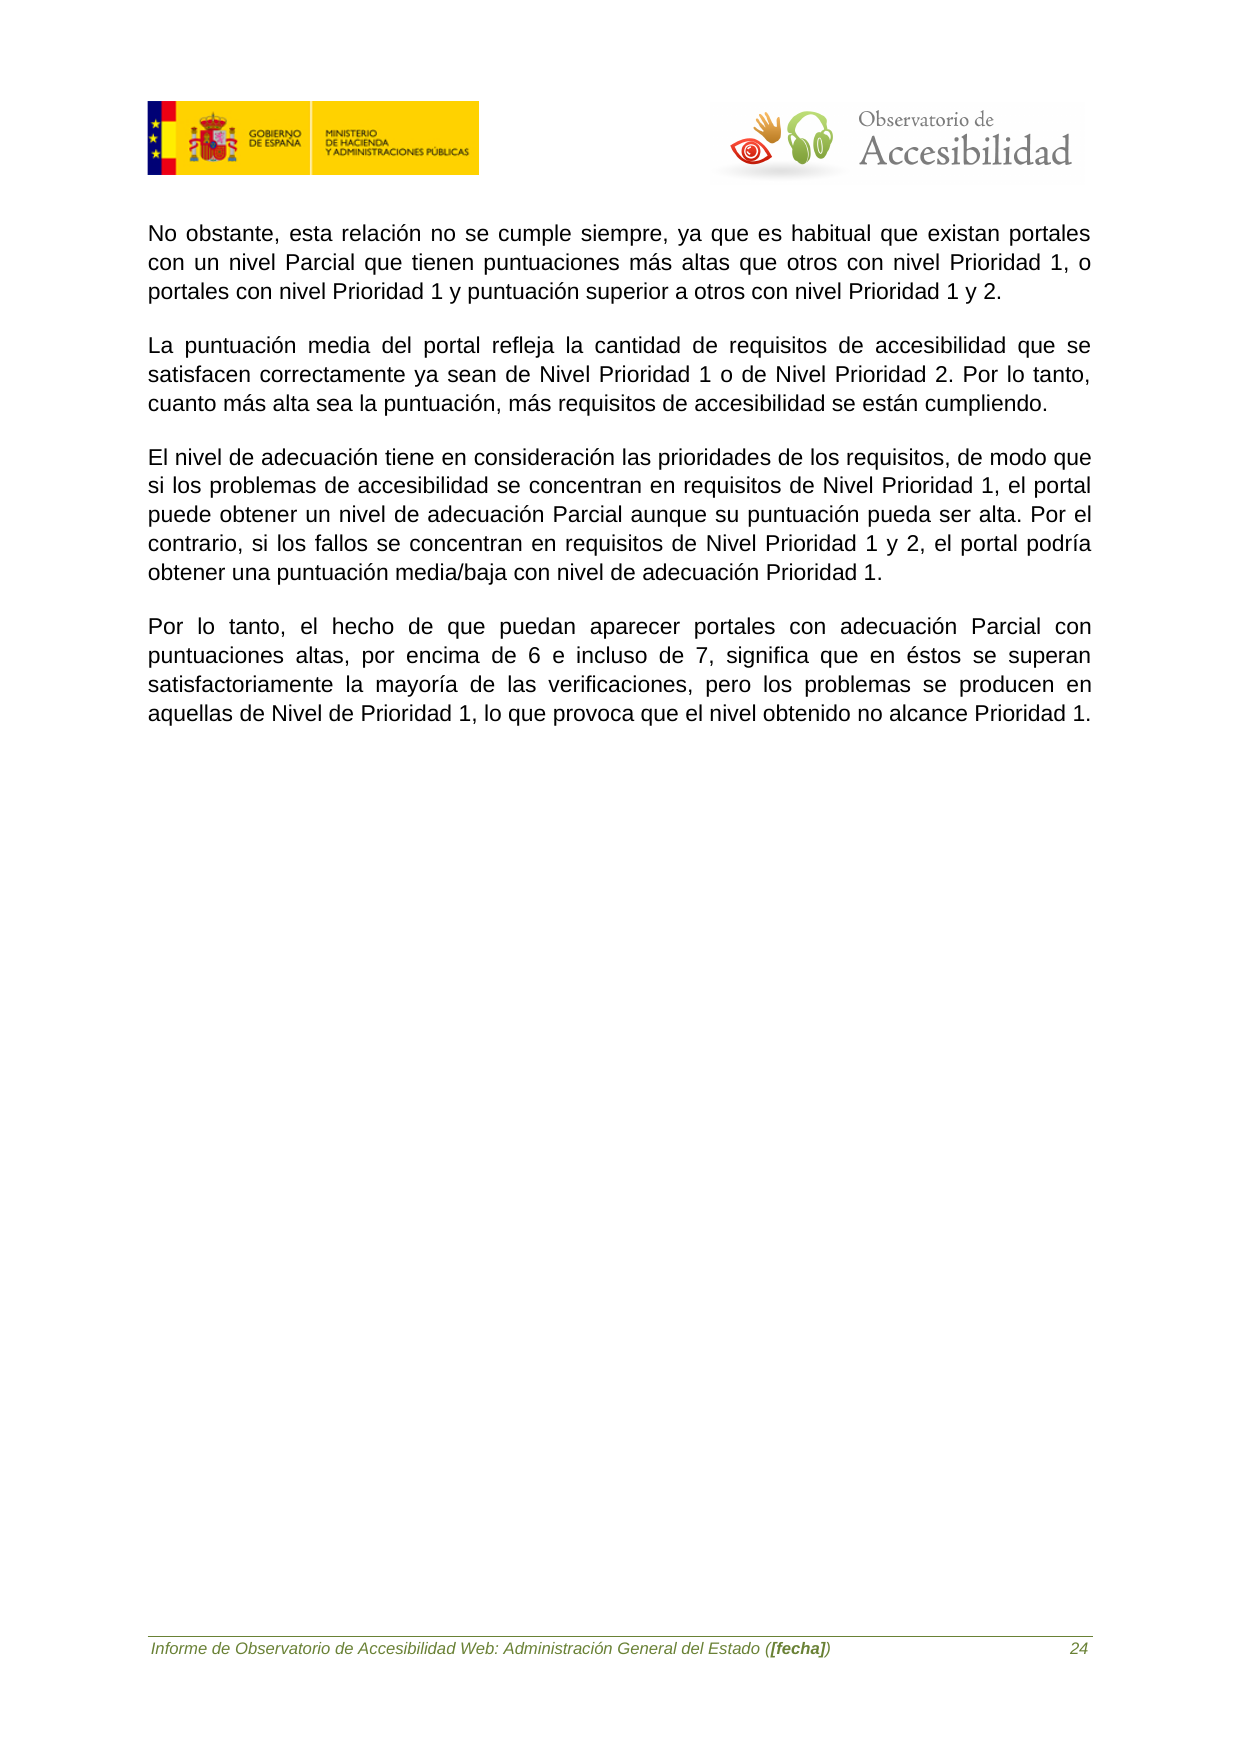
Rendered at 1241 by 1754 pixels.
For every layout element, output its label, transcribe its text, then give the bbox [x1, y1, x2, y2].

text No obstante, esta relación no se cumple siempre, ya que es habitual que existan portales con un nivel Parcial que tienen puntuaciones más altas que otros con nivel Prioridad 1, o portales con nivel Prioridad 1 y puntuación superior a otros con nivel Prioridad 1 y 2. [148, 220, 1092, 304]
text Por lo tanto, el hecho de que puedan aparecer portales con adecuación Parcial con puntuaciones altas, por encima de 6 e incluso de 7, significa que en éstos se superan satisfactoriamente la mayoría de las verificaciones, pero los problemas se producen en aquellas de Nivel de Prioridad 1, lo que provoca que el nivel obtenido no alcance Prioridad 1. [148, 613, 1092, 726]
text La puntuación media del portal refleja la cantidad de requisitos de accesibilidad que se satisfacen correctamente ya sean de Nivel Prioridad 1 o de Nivel Prioridad 2. Por lo tanto, cuanto más alta sea la puntuación, más requisitos de accesibilidad se están cumpliendo. [148, 332, 1092, 416]
picture [710, 102, 1086, 185]
picture [147, 101, 479, 175]
text El nivel de adecuación tiene en consideración las prioridades de los requisitos, de modo que si los problemas de accesibilidad se concentran en requisitos de Nivel Prioridad 1, el portal puede obtener un nivel de adecuación Parcial aunque su puntuación pueda ser alta. Por el contrario, si los fallos se concentran en requisitos de Nivel Prioridad 1 y 2, el portal podría obtener una puntuación media/baja con nivel de adecuación Prioridad 1. [148, 443, 1092, 586]
